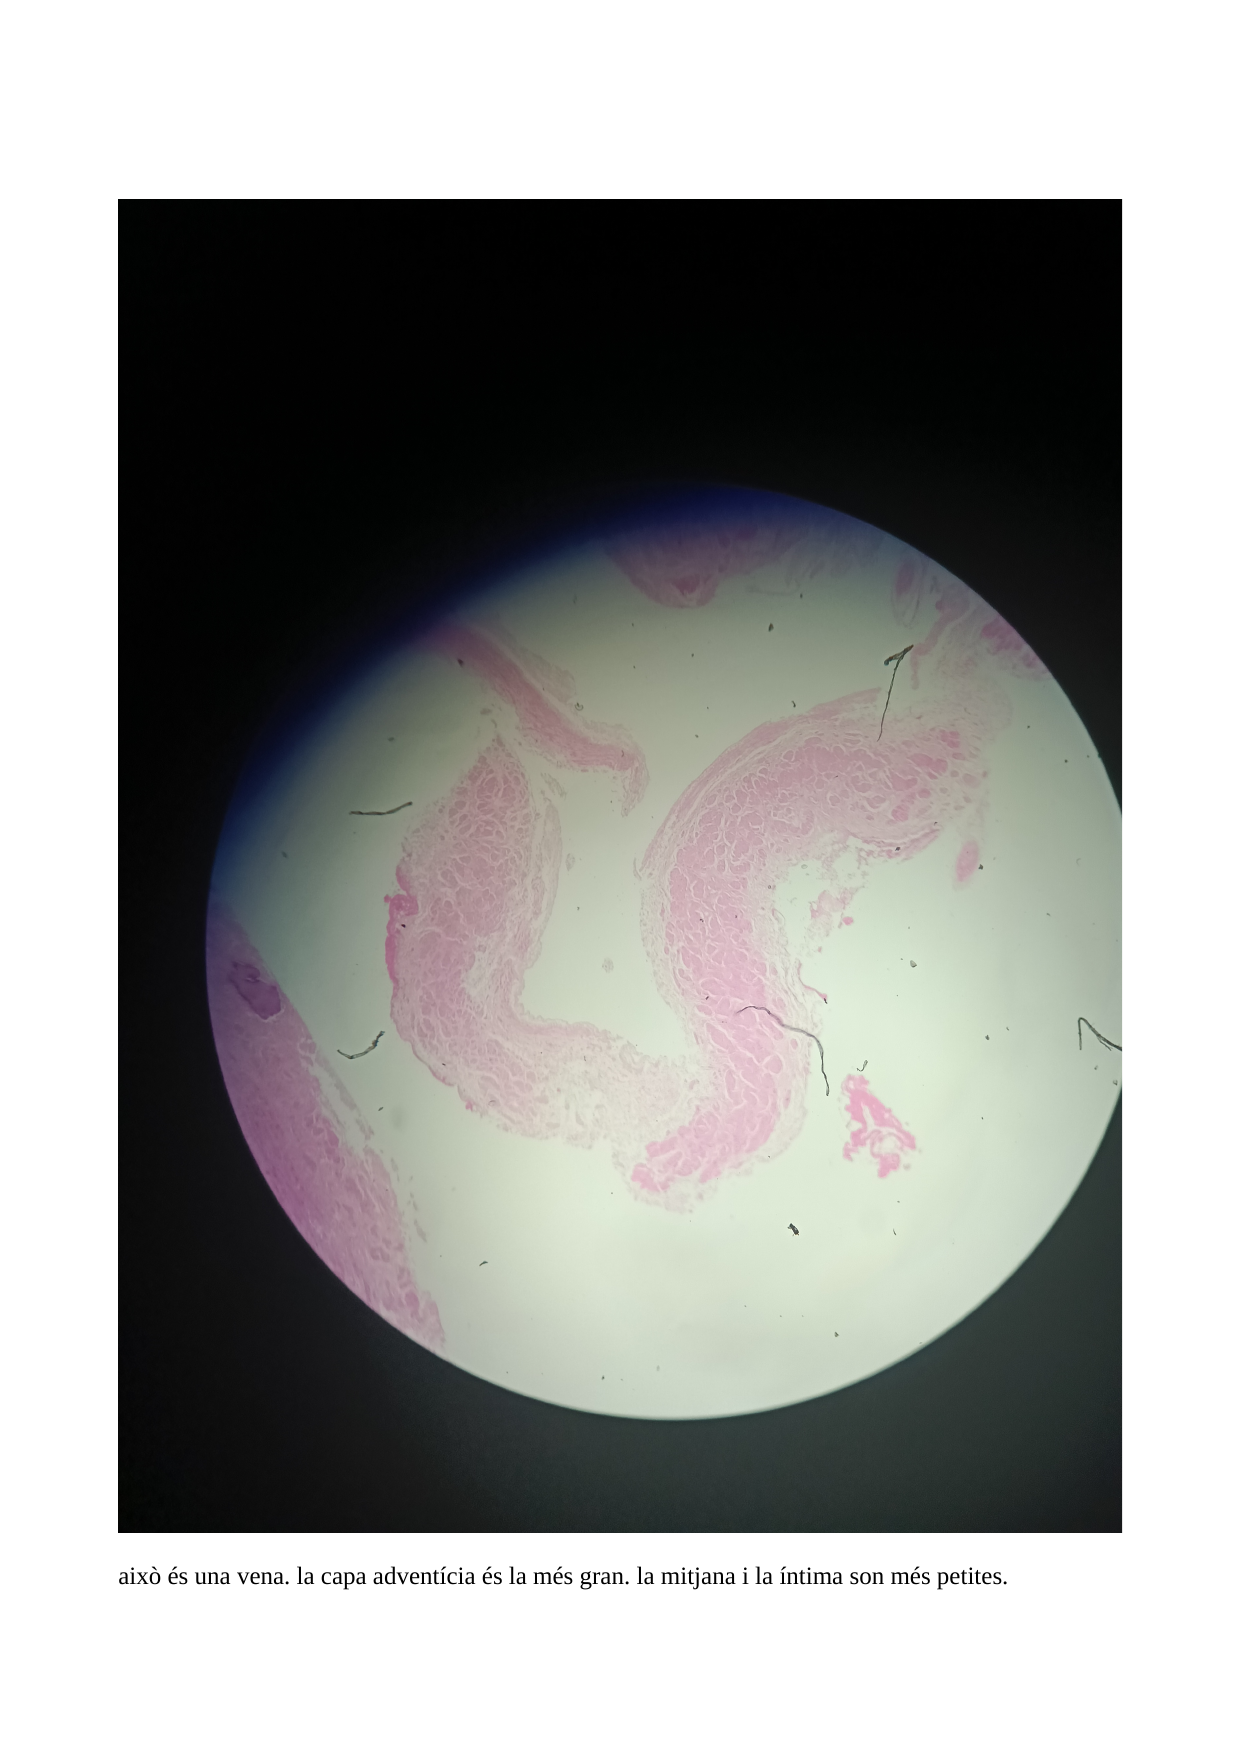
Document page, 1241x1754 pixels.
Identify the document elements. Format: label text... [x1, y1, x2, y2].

picture [118, 199, 1123, 1533]
text això és una vena. la capa adventícia és la més gran. la mitjana i la íntima son més petites. [118, 1561, 1122, 1590]
